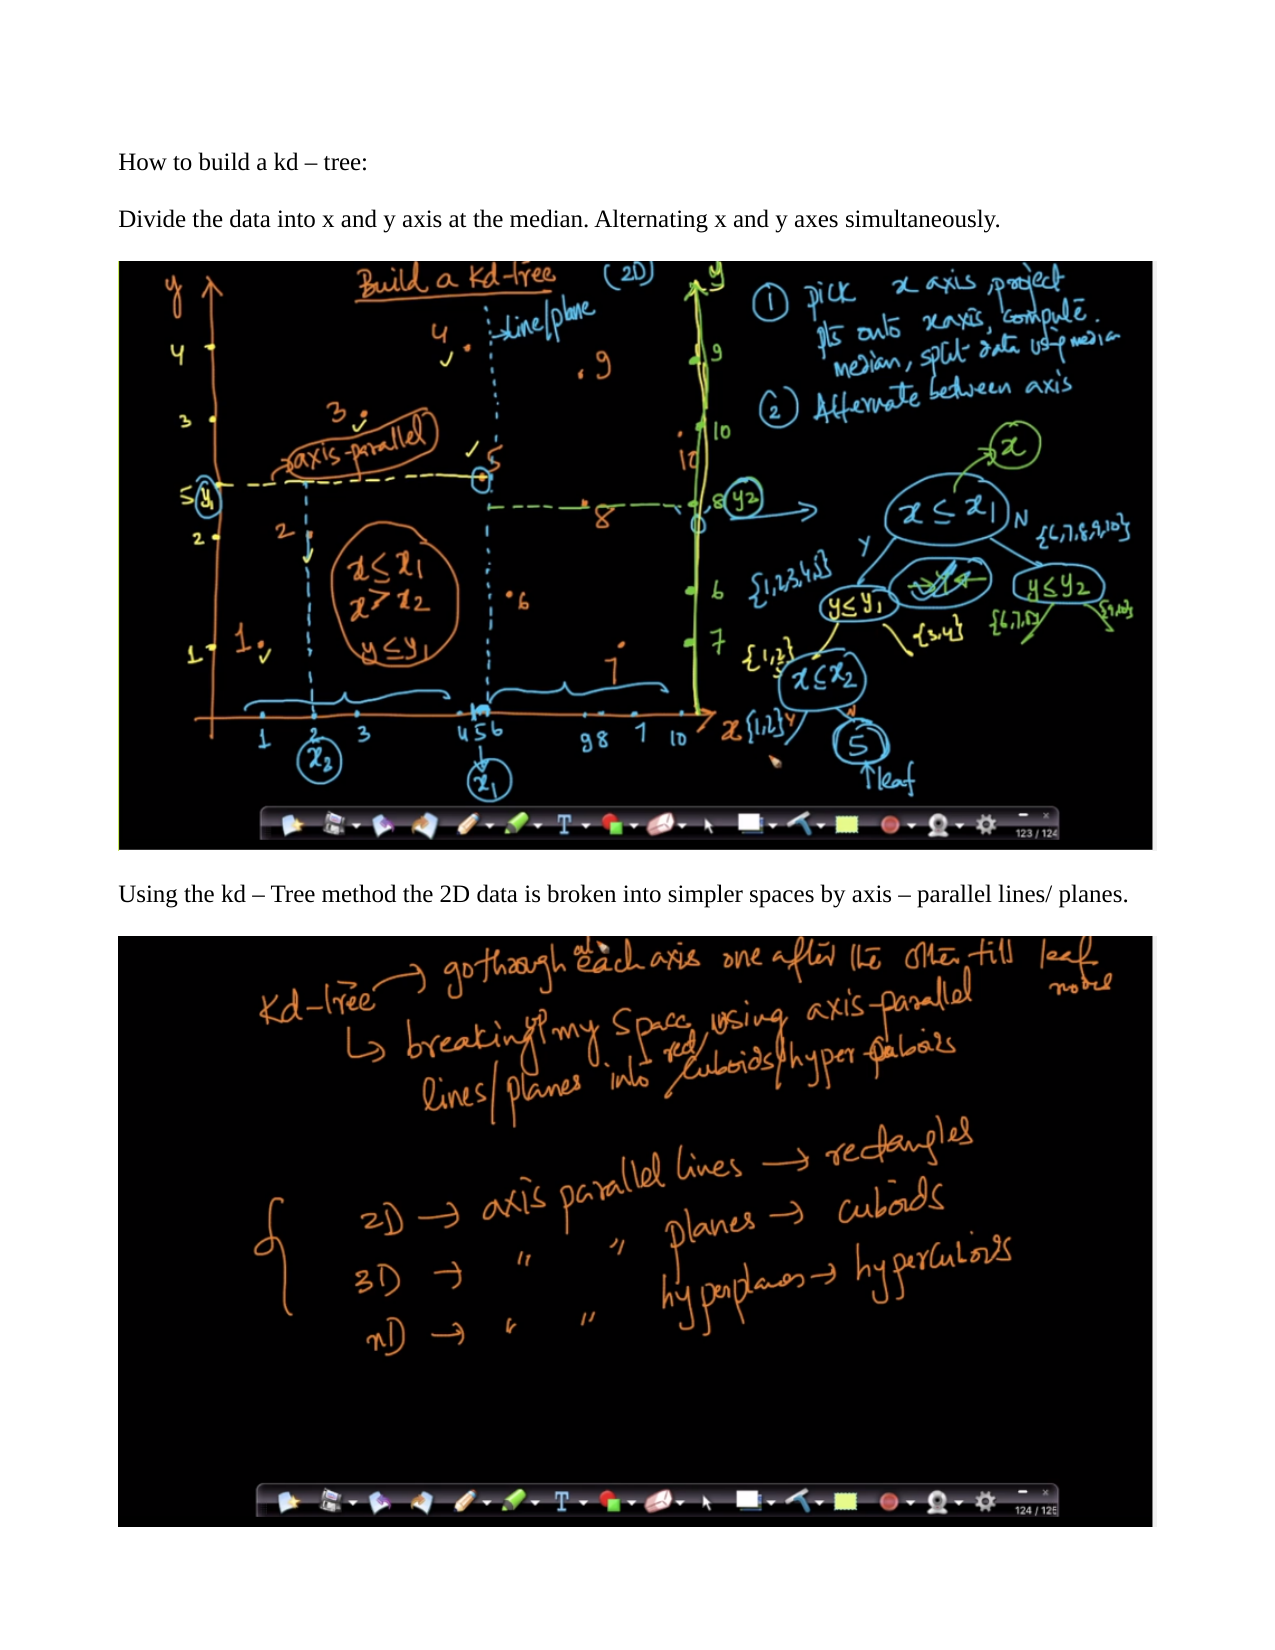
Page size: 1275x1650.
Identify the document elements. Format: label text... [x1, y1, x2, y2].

text Divide the data into x and y axis at the median. Alternating x and y axes simultaneously. [118, 204, 1157, 233]
picture [118, 261, 1157, 851]
text Using the kd – Tree method the 2D data is broken into simpler spaces by axis – parallel lines/ planes. [118, 879, 1157, 908]
picture [118, 936, 1157, 1527]
text How to build a kd – tree: [118, 147, 1157, 176]
